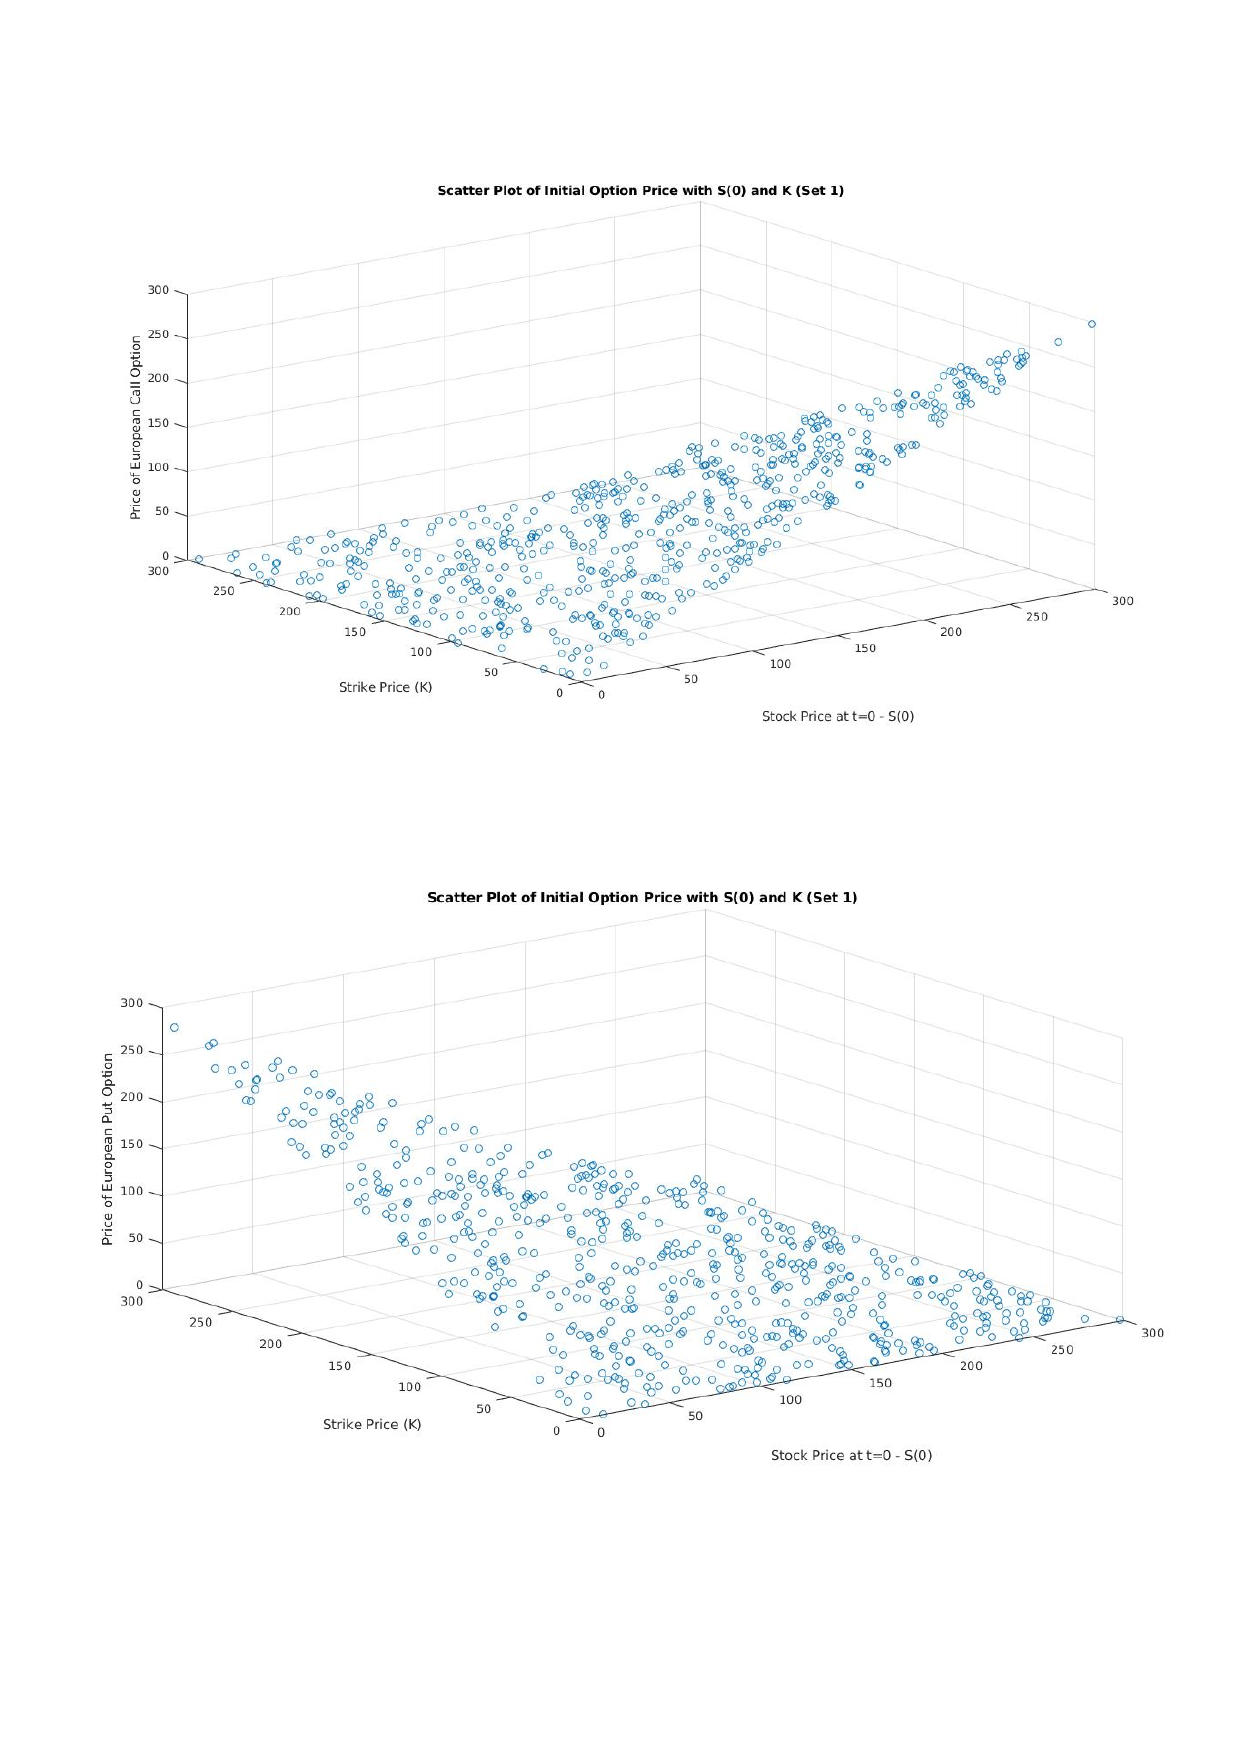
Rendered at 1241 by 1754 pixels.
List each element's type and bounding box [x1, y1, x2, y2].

picture [0, 861, 1241, 1488]
picture [34, 156, 1206, 747]
